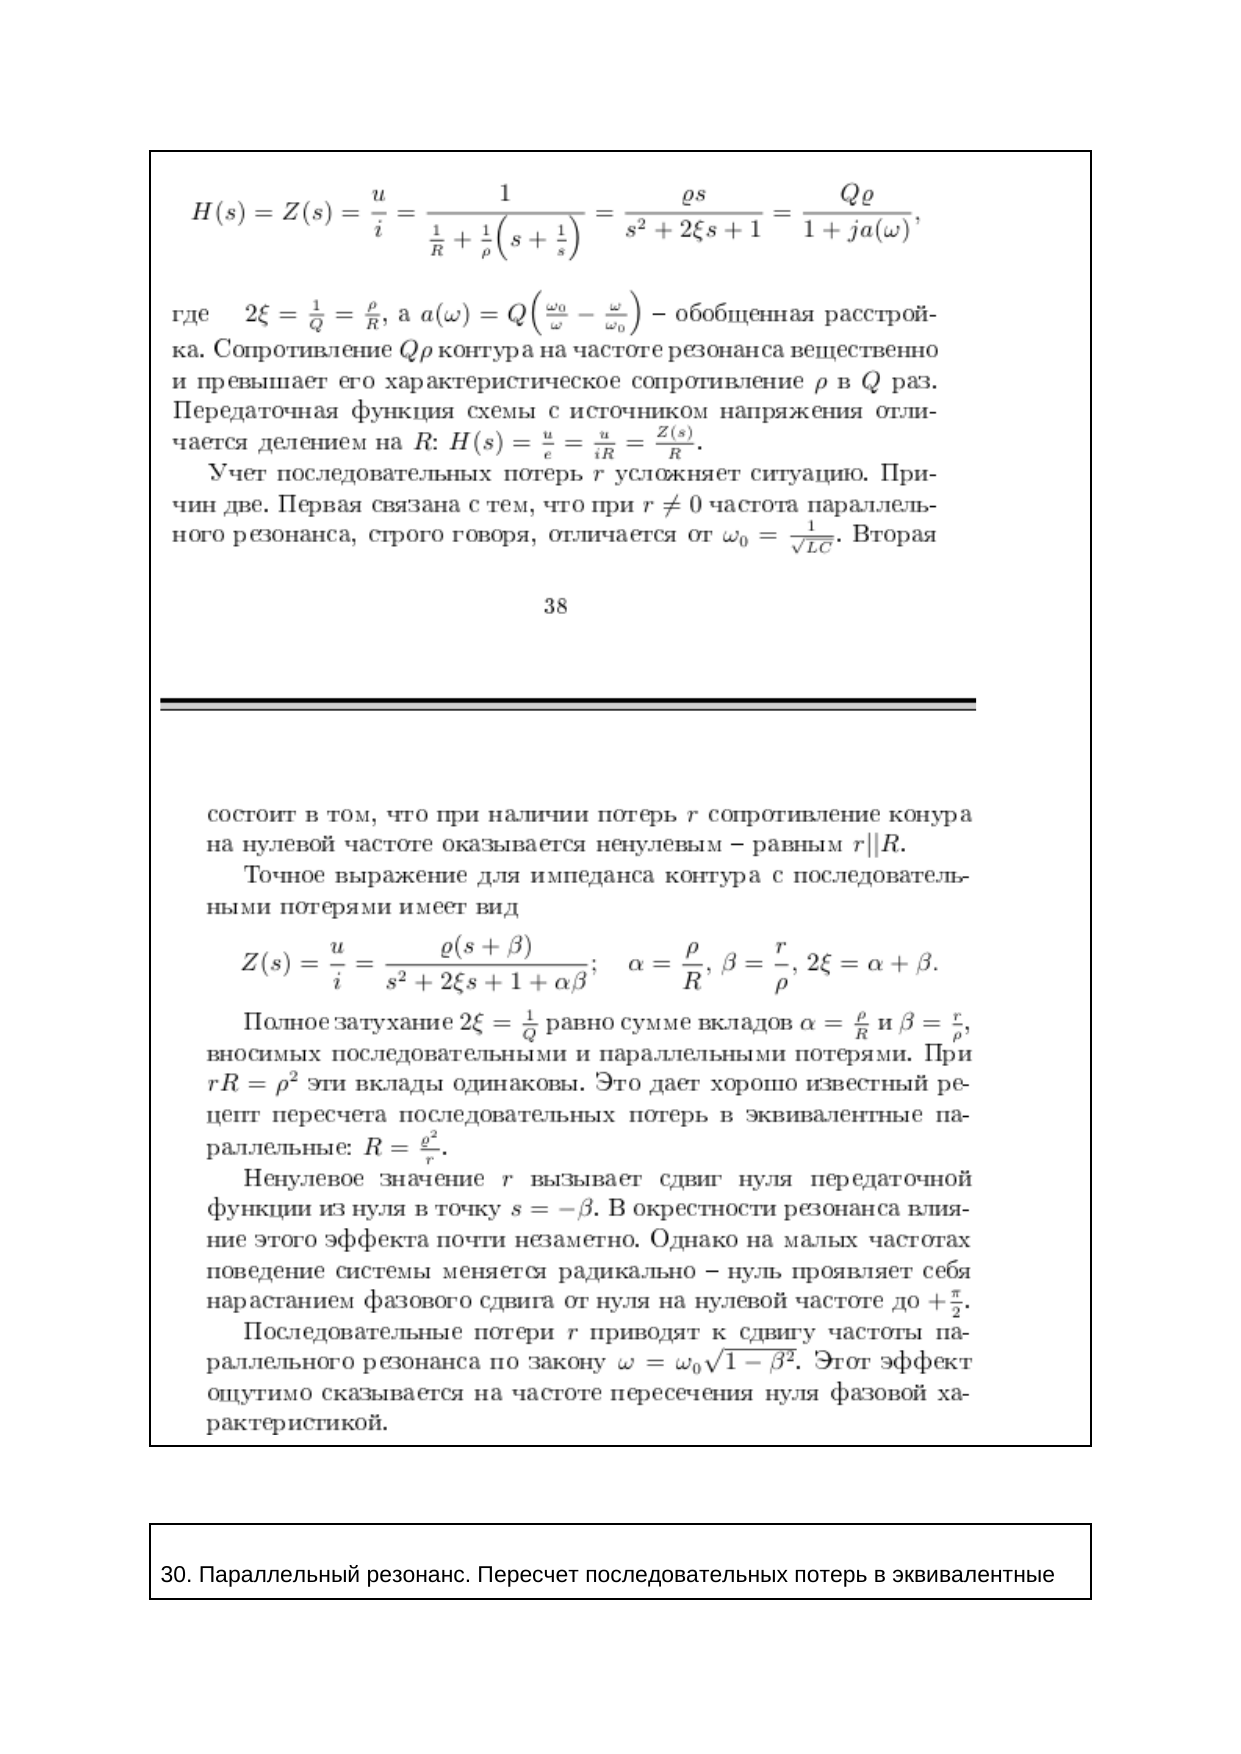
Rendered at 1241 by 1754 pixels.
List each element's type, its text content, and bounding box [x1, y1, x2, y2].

table_header 30. Параллельный резонанс. Пересчет последовательных потерь в эквивалентные [151, 1525, 1090, 1597]
picture [160, 162, 977, 1435]
table_cell [151, 152, 1090, 1445]
